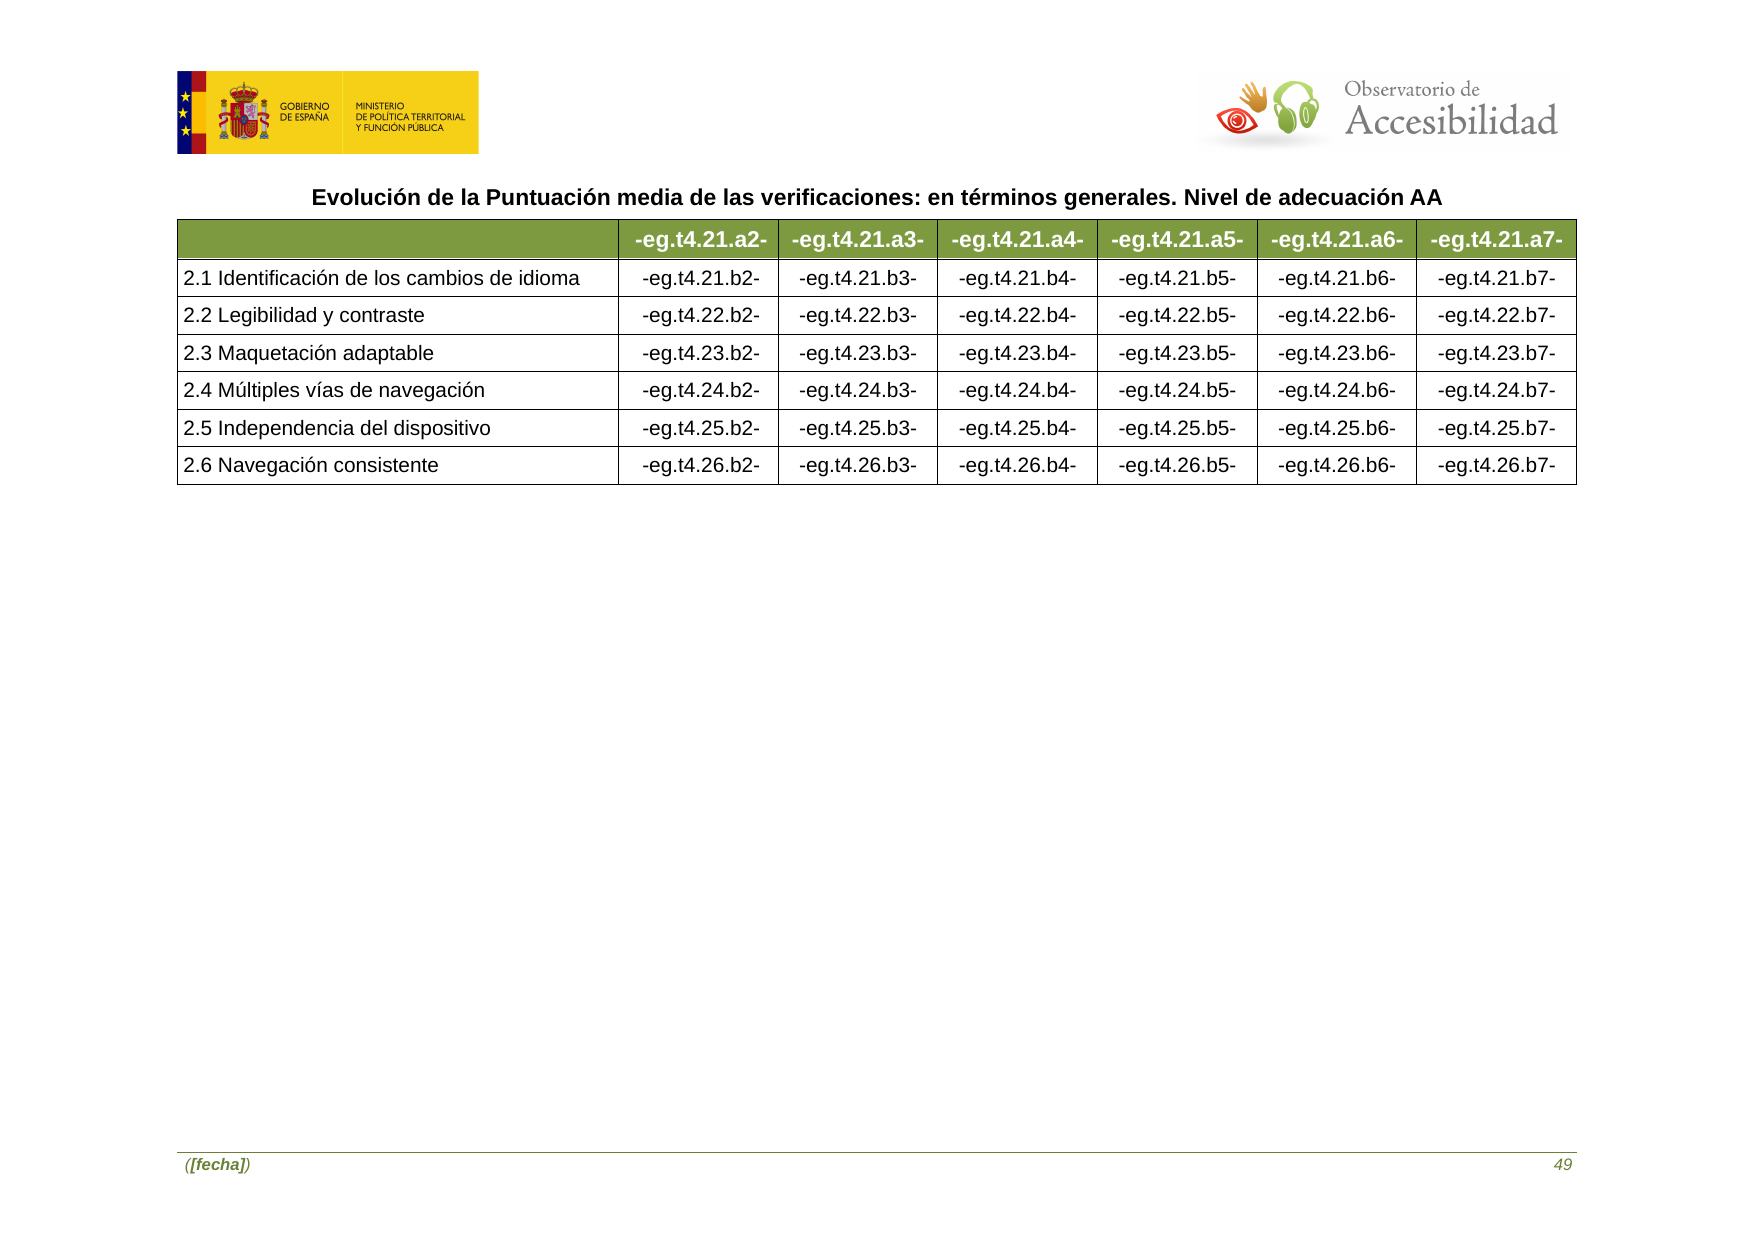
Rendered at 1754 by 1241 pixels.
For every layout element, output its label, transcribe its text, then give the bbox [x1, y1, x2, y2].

table_cell -eg.t4.23.b3- [779, 335, 937, 371]
table_header -eg.t4.21.a4- [938, 220, 1097, 258]
table_cell -eg.t4.26.b3- [779, 447, 937, 483]
table_cell -eg.t4.24.b6- [1258, 372, 1416, 408]
table_cell -eg.t4.23.b4- [938, 335, 1097, 371]
table_cell -eg.t4.21.b3- [779, 260, 937, 296]
table_cell 2.3 Maquetación adaptable [178, 335, 618, 371]
table_header [178, 220, 618, 258]
table_cell -eg.t4.22.b3- [779, 297, 937, 333]
table_cell -eg.t4.26.b6- [1258, 447, 1416, 483]
table_cell -eg.t4.21.b6- [1258, 260, 1416, 296]
table_cell 2.5 Independencia del dispositivo [178, 410, 618, 446]
picture [1196, 72, 1572, 154]
table_cell 2.2 Legibilidad y contraste [178, 297, 618, 333]
table_cell -eg.t4.22.b5- [1098, 297, 1257, 333]
table_cell -eg.t4.24.b2- [619, 372, 778, 408]
table_cell -eg.t4.23.b5- [1098, 335, 1257, 371]
table_cell 2.4 Múltiples vías de navegación [178, 372, 618, 408]
table_cell -eg.t4.21.b5- [1098, 260, 1257, 296]
table_header -eg.t4.21.a6- [1258, 220, 1416, 258]
table_cell 2.1 Identificación de los cambios de idioma [178, 260, 618, 296]
table_cell -eg.t4.21.b4- [938, 260, 1097, 296]
table_header -eg.t4.21.a7- [1417, 220, 1576, 258]
table_cell -eg.t4.21.b7- [1417, 260, 1576, 296]
table_cell -eg.t4.23.b7- [1417, 335, 1576, 371]
table_cell -eg.t4.25.b3- [779, 410, 937, 446]
table_cell -eg.t4.25.b4- [938, 410, 1097, 446]
table_cell -eg.t4.25.b7- [1417, 410, 1576, 446]
table_header -eg.t4.21.a2- [619, 220, 778, 258]
table_cell -eg.t4.21.b2- [619, 260, 778, 296]
table_cell -eg.t4.24.b7- [1417, 372, 1576, 408]
table_cell -eg.t4.24.b5- [1098, 372, 1257, 408]
table_cell -eg.t4.23.b2- [619, 335, 778, 371]
table_cell -eg.t4.26.b5- [1098, 447, 1257, 483]
table_cell -eg.t4.22.b6- [1258, 297, 1416, 333]
table_cell -eg.t4.22.b4- [938, 297, 1097, 333]
table_header -eg.t4.21.a3- [779, 220, 937, 258]
table_cell -eg.t4.25.b2- [619, 410, 778, 446]
table_cell -eg.t4.26.b7- [1417, 447, 1576, 483]
table_cell -eg.t4.25.b5- [1098, 410, 1257, 446]
table_cell -eg.t4.22.b7- [1417, 297, 1576, 333]
table_cell 2.6 Navegación consistente [178, 447, 618, 483]
table_cell -eg.t4.23.b6- [1258, 335, 1416, 371]
table_cell -eg.t4.24.b3- [779, 372, 937, 408]
table_cell -eg.t4.26.b2- [619, 447, 778, 483]
text Evolución de la Puntuación media de las verificaciones: en términos generales. Nivel de adecuación AA [177, 184, 1577, 211]
picture [177, 71, 479, 154]
table_header -eg.t4.21.a5- [1098, 220, 1257, 258]
table_cell -eg.t4.22.b2- [619, 297, 778, 333]
table_cell -eg.t4.24.b4- [938, 372, 1097, 408]
table_cell -eg.t4.26.b4- [938, 447, 1097, 483]
table_cell -eg.t4.25.b6- [1258, 410, 1416, 446]
